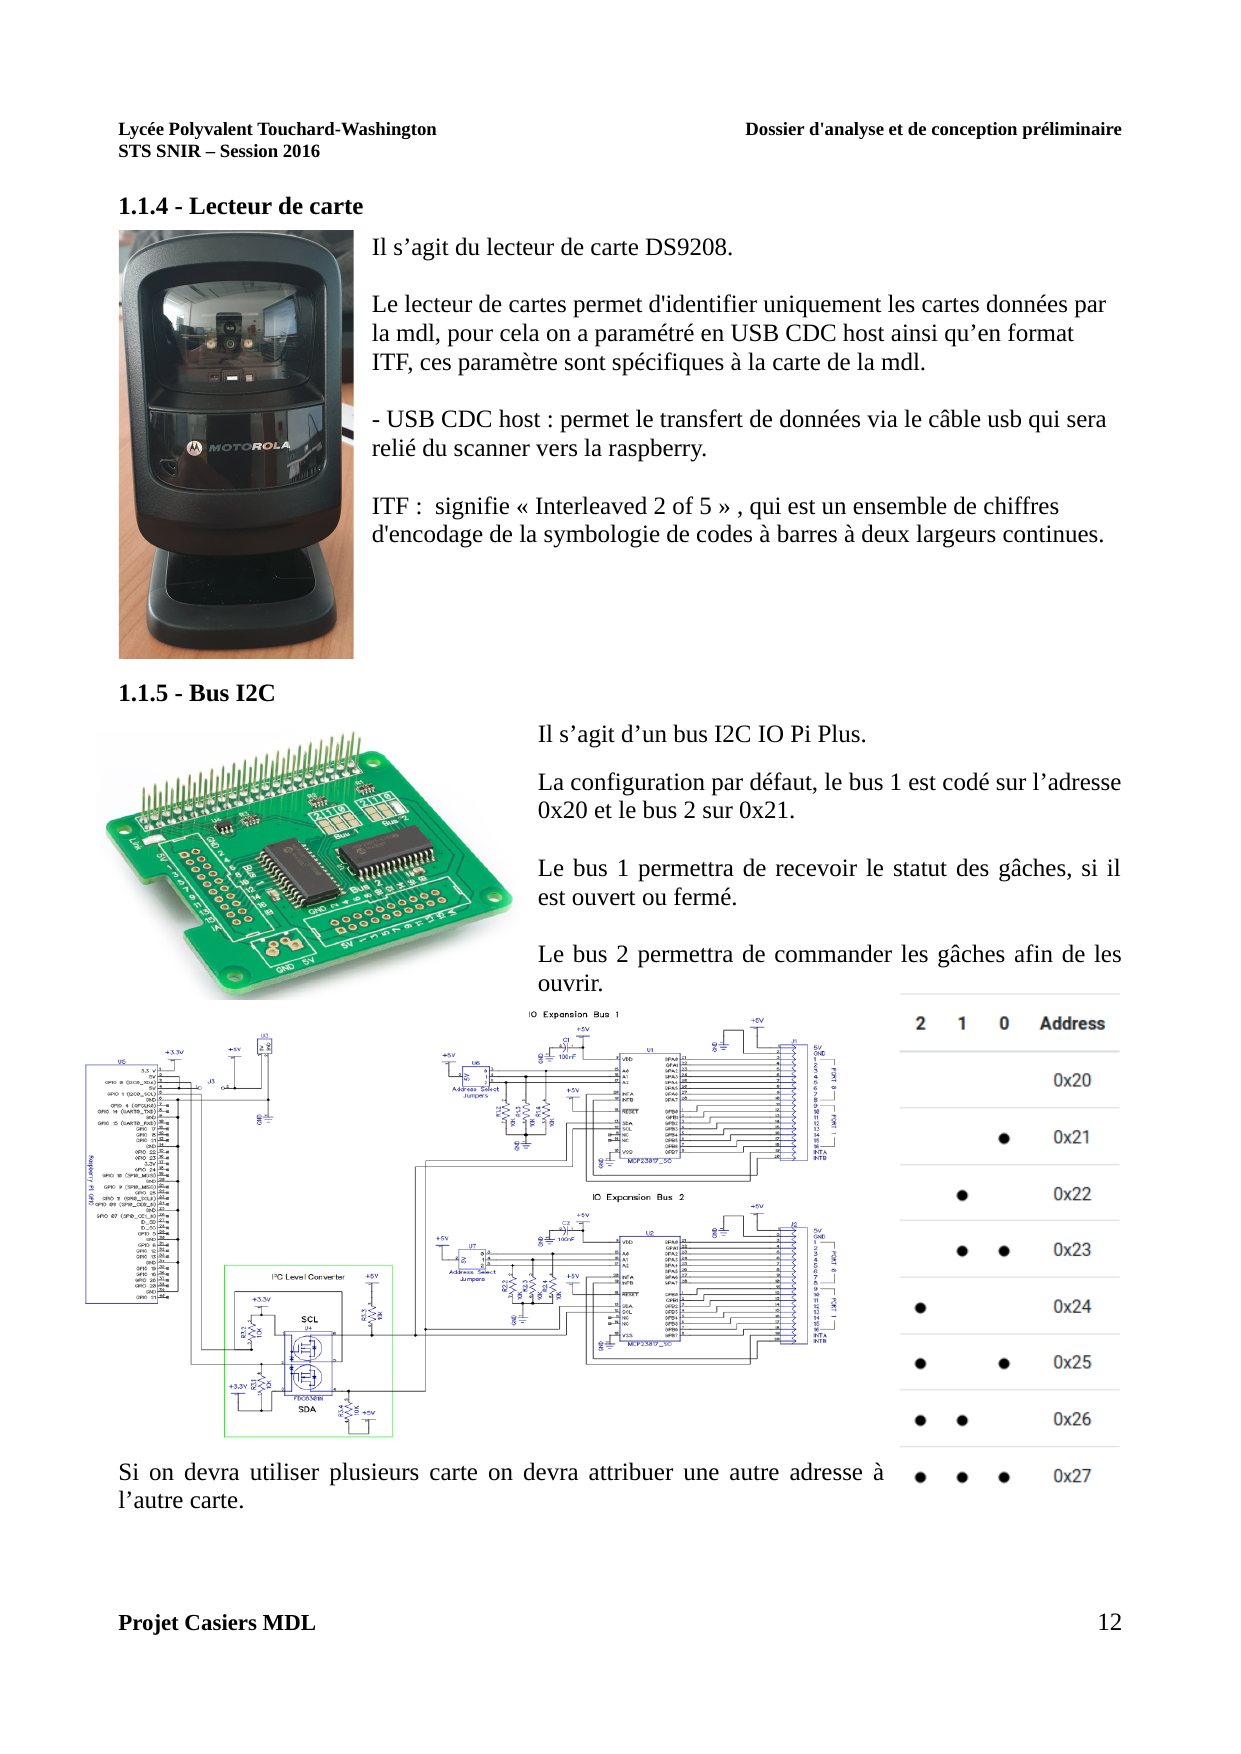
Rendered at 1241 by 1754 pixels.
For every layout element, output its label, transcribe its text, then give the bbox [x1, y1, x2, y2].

text Il s’agit d’un bus I2C IO Pi Plus. [118, 719, 1122, 748]
subtitle 1.1.5 - Bus I2C [118, 678, 1122, 707]
picture [885, 986, 1121, 1509]
text Le bus 2 permettra de commander les gâches afin de les ouvrir. [520, 939, 1122, 997]
text - USB CDC host : permet le transfert de données via le câble usb qui sera relié du scanner vers la raspberry. [354, 404, 1122, 462]
picture [118, 230, 354, 659]
picture [95, 731, 520, 1000]
text Le lecteur de cartes permet d'identifier uniquement les cartes données par la mdl, pour cela on a paramétré en USB CDC host ainsi qu’en format ITF, ces paramètre sont spécifiques à la carte de la mdl. [354, 289, 1122, 376]
picture [76, 1004, 846, 1439]
text Il s’agit du lecteur de carte DS9208. [354, 232, 1122, 261]
text Si on devra utiliser plusieurs carte on devra attribuer une autre adresse à l’autre carte. [118, 1428, 1122, 1514]
subtitle 1.1.4 - Lecteur de carte [118, 191, 1122, 219]
text ITF : signifie « Interleaved 2 of 5 » , qui est un ensemble de chiffres d'encodage de la symbologie de codes à barres à deux largeurs continues. [354, 491, 1122, 548]
text La configuration par défaut, le bus 1 est codé sur l’adresse 0x20 et le bus 2 sur 0x21. [520, 767, 1122, 824]
text Le bus 1 permettra de recevoir le statut des gâches, si il est ouvert ou fermé. [520, 853, 1122, 910]
